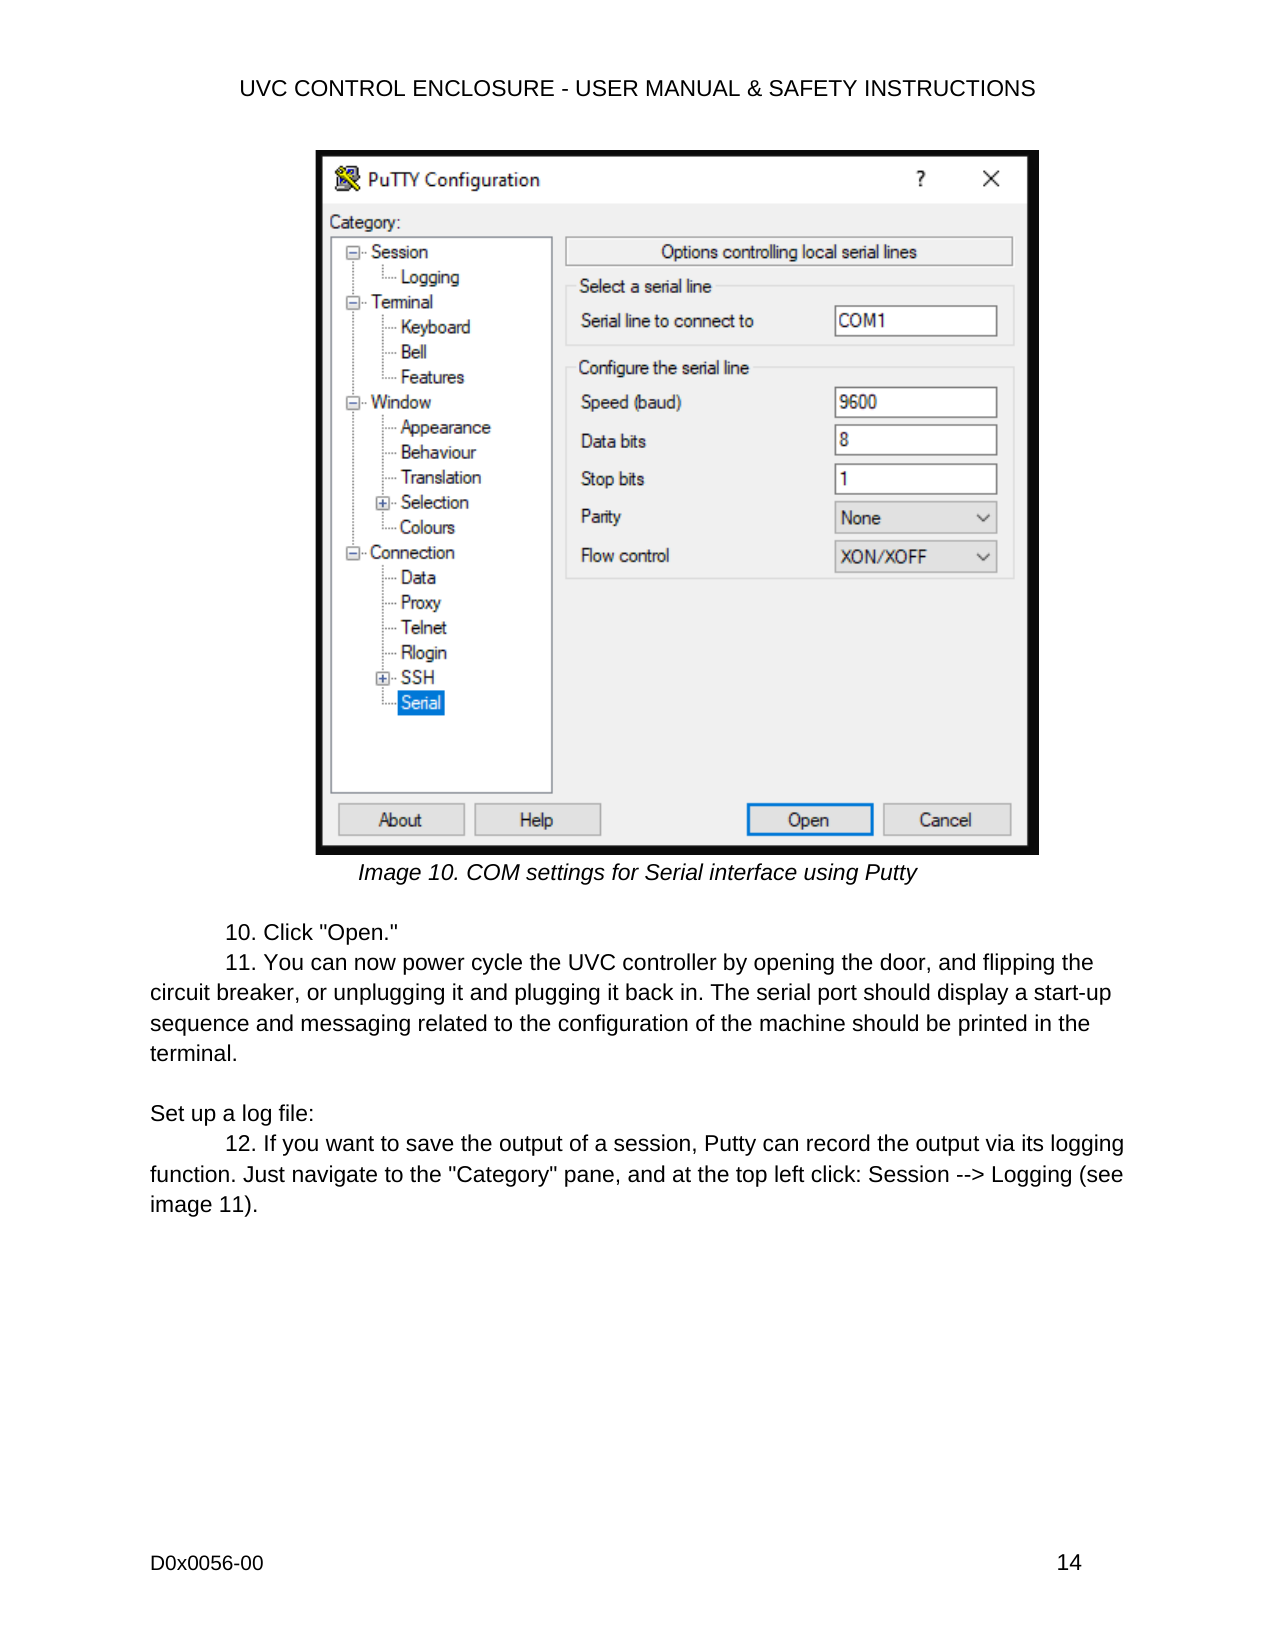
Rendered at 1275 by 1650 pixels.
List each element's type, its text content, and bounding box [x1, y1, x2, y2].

text Set up a log file: 12. If you want to save the output of a session, Putty can record the output via its logging function. Just navigate to the "Category" pane, and at the top left click: Session --> Logging (see image 11). [150, 1100, 1125, 1217]
text 10. Click "Open." 11. You can now power cycle the UVC controller by opening the door, and flipping the circuit breaker, or unplugging it and plugging it back in. The serial port should display a start-up sequence and messaging related to the configuration of the machine should be printed in the terminal. [150, 889, 1125, 1066]
picture [315, 150, 1039, 855]
text Image 10. COM settings for Serial interface using Putty [150, 858, 1125, 885]
